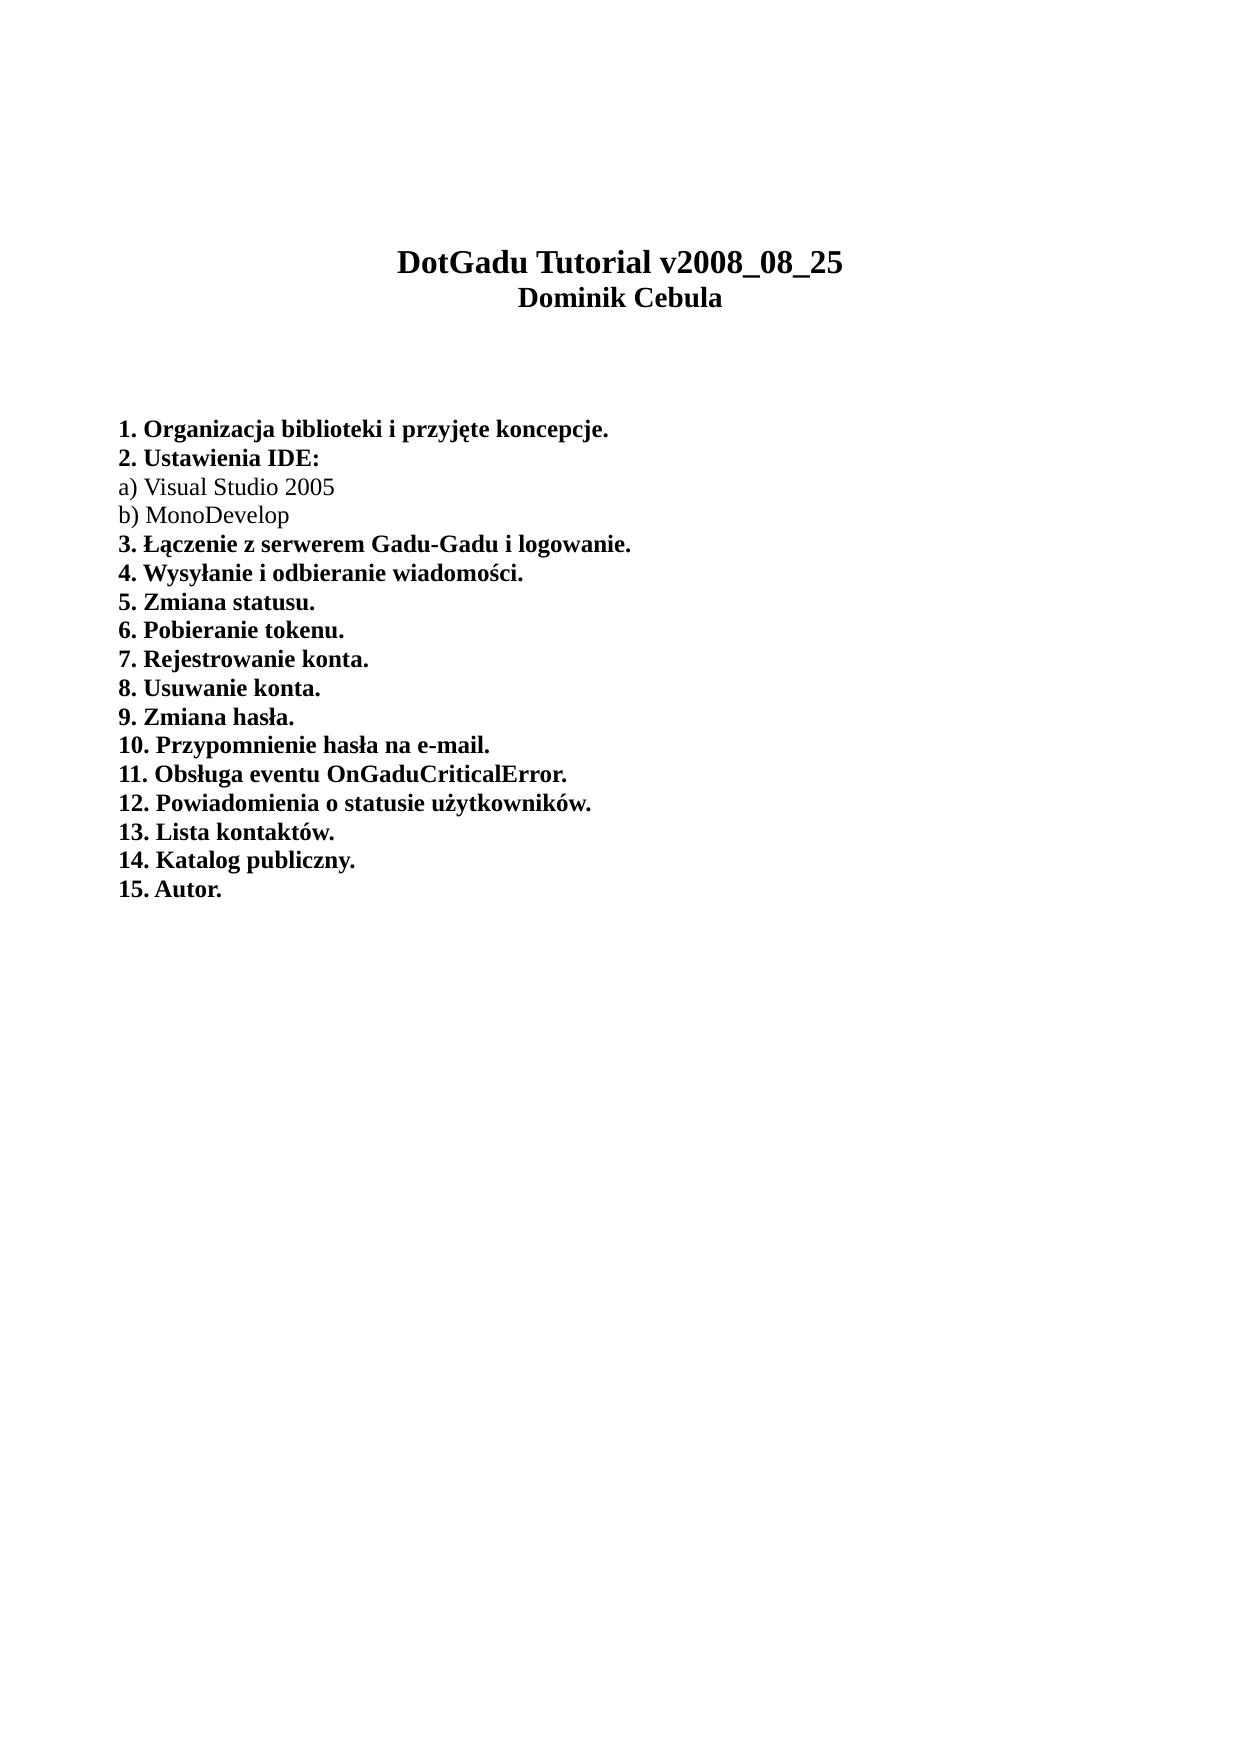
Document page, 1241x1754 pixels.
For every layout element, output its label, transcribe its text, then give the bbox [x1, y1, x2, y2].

text 4. Wysyłanie i odbieranie wiadomości. [118, 558, 1122, 587]
text 11. Obsługa eventu OnGaduCriticalError. [118, 759, 1122, 788]
text 8. Usuwanie konta. [118, 673, 1122, 702]
text a) Visual Studio 2005 [118, 472, 1122, 501]
text 3. Łączenie z serwerem Gadu-Gadu i logowanie. [118, 529, 1122, 558]
text 5. Zmiana statusu. [118, 587, 1122, 616]
text 10. Przypomnienie hasła na e-mail. [118, 731, 1122, 759]
text 9. Zmiana hasła. [118, 702, 1122, 731]
text 14. Katalog publiczny. [118, 846, 1122, 874]
text 7. Rejestrowanie konta. [118, 644, 1122, 673]
text 1. Organizacja biblioteki i przyjęte koncepcje. [118, 414, 1122, 443]
text 6. Pobieranie tokenu. [118, 616, 1122, 644]
text 13. Lista kontaktów. [118, 817, 1122, 846]
text 15. Autor. [118, 874, 1122, 903]
text DotGadu Tutorial v2008_08_25 [118, 242, 1122, 280]
text 2. Ustawienia IDE: [118, 443, 1122, 472]
text b) MonoDevelop [118, 501, 1122, 529]
text Dominik Cebula [118, 280, 1122, 314]
text 12. Powiadomienia o statusie użytkowników. [118, 788, 1122, 817]
